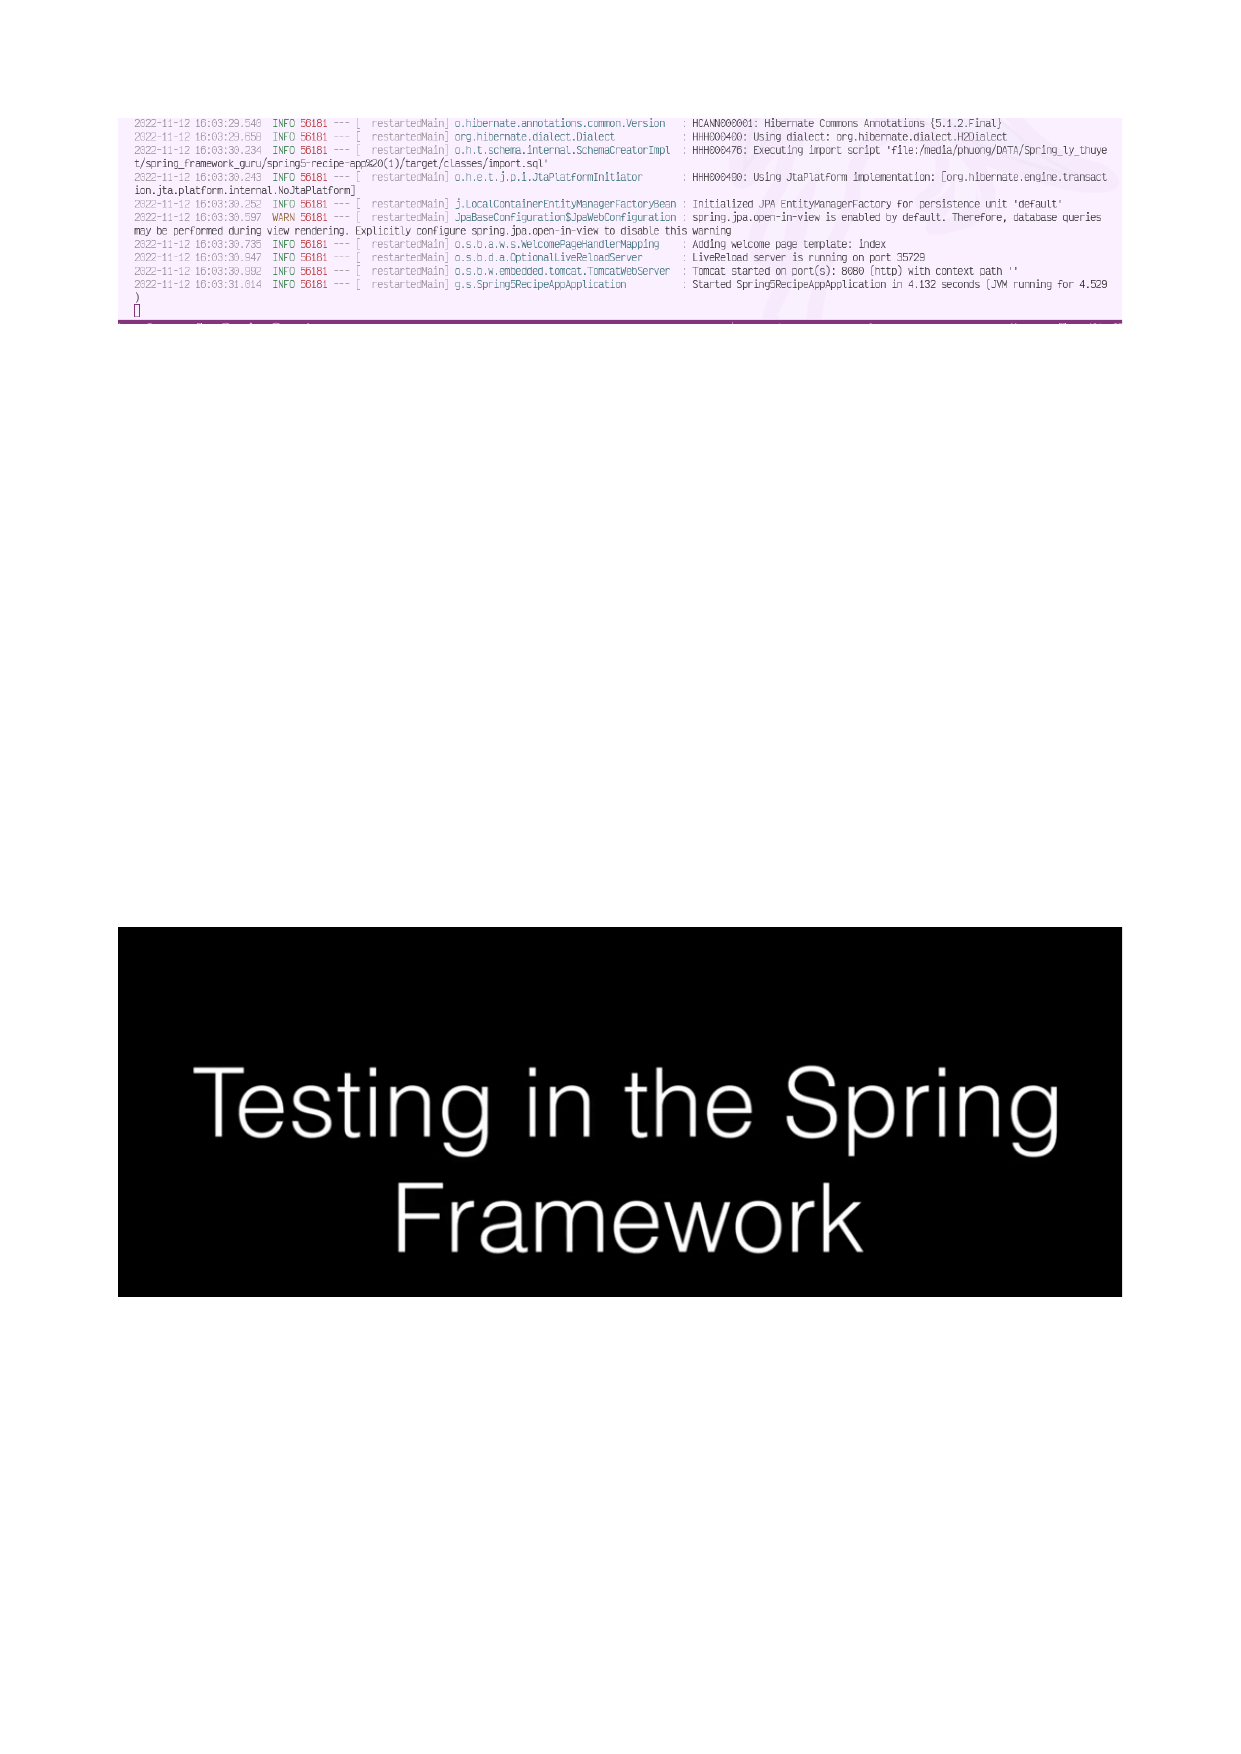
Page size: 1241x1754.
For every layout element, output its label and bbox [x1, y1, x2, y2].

picture [118, 927, 1123, 1297]
picture [118, 118, 1123, 324]
